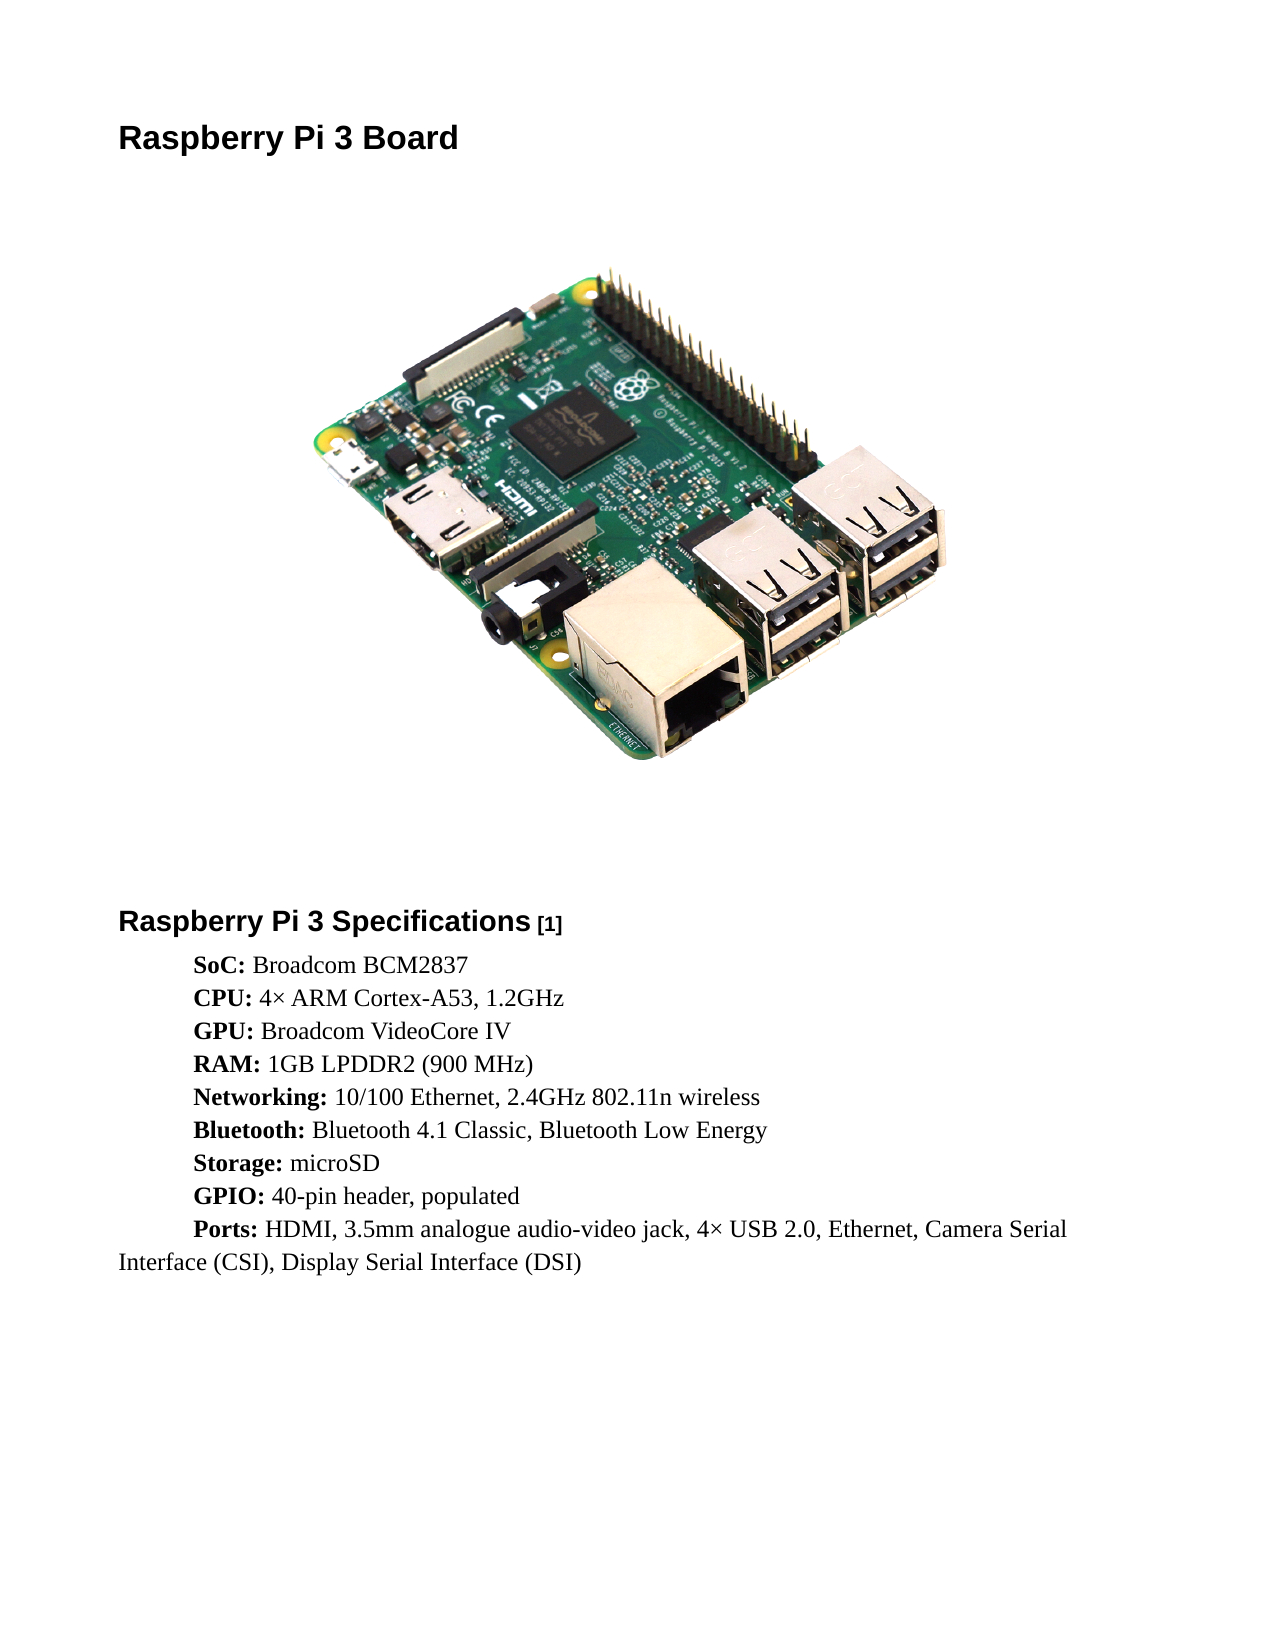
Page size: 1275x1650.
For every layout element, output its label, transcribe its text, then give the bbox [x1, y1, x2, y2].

text SoC: Broadcom BCM2837 CPU: 4× ARM Cortex-A53, 1.2GHz GPU: Broadcom VideoCore IV RAM: 1GB LPDDR2 (900 MHz) Networking: 10/100 Ethernet, 2.4GHz 802.11n wireless Bluetooth: Bluetooth 4.1 Classic, Bluetooth Low Energy Storage: microSD GPIO: 40-pin header, populated Ports: HDMI, 3.5mm analogue audio-video jack, 4× USB 2.0, Ethernet, Camera Serial Interface (CSI), Display Serial Interface (DSI) [118, 950, 1157, 1276]
subtitle Raspberry Pi 3 Board [118, 118, 1157, 157]
picture [294, 186, 967, 859]
subtitle Raspberry Pi 3 Specifications [1] [118, 904, 1157, 937]
